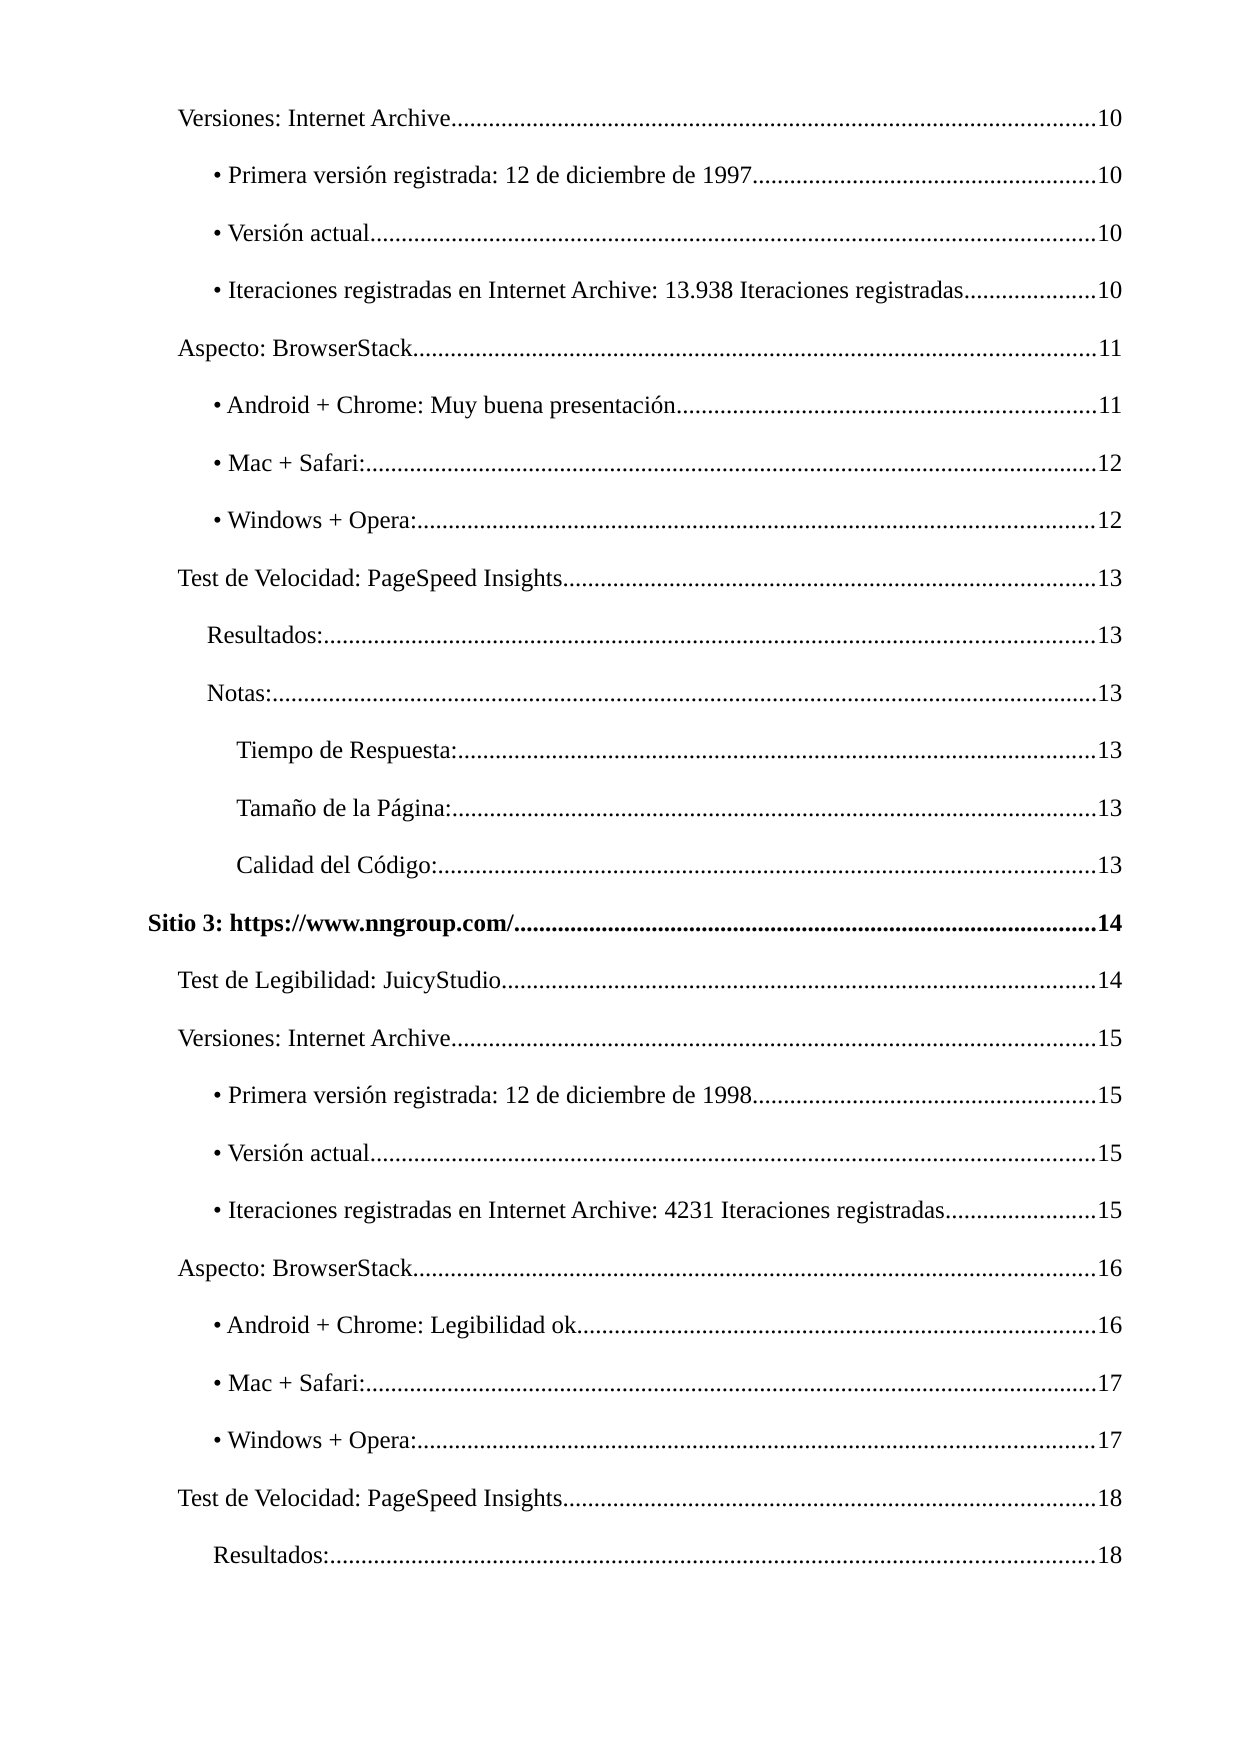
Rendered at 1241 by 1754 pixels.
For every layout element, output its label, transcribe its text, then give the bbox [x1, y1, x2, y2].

text • Android + Chrome: Legibilidad ok 16 [207, 1311, 1122, 1339]
text • Versión actual 10 [207, 218, 1122, 247]
text Test de Velocidad: PageSpeed Insights 13 [177, 563, 1122, 592]
text • Mac + Safari: 12 [207, 448, 1122, 477]
text • Windows + Opera: 17 [207, 1426, 1122, 1454]
text Notas: 13 [207, 678, 1122, 707]
text Tamaño de la Página: 13 [236, 793, 1122, 822]
text Versiones: Internet Archive 10 [177, 103, 1122, 132]
text Resultados: 18 [207, 1541, 1122, 1569]
text • Windows + Opera: 12 [207, 506, 1122, 534]
text Test de Legibilidad: JuicyStudio 14 [177, 966, 1122, 994]
text Resultados: 13 [207, 621, 1122, 649]
text Versiones: Internet Archive 15 [177, 1023, 1122, 1052]
text • Primera versión registrada: 12 de diciembre de 1997 10 [207, 161, 1122, 189]
text Aspecto: BrowserStack 11 [177, 333, 1122, 362]
text • Mac + Safari: 17 [207, 1368, 1122, 1397]
text • Primera versión registrada: 12 de diciembre de 1998 15 [207, 1081, 1122, 1109]
text Calidad del Código: 13 [236, 851, 1122, 879]
text Tiempo de Respuesta: 13 [236, 736, 1122, 764]
text Test de Velocidad: PageSpeed Insights 18 [177, 1483, 1122, 1512]
text • Iteraciones registradas en Internet Archive: 4231 Iteraciones registradas 15 [207, 1196, 1122, 1224]
text Sitio 3: https://www.nngroup.com/ 14 [148, 908, 1122, 937]
text • Versión actual 15 [207, 1138, 1122, 1167]
text • Android + Chrome: Muy buena presentación 11 [207, 391, 1122, 419]
text • Iteraciones registradas en Internet Archive: 13.938 Iteraciones registradas 10 [207, 276, 1122, 304]
text Aspecto: BrowserStack 16 [177, 1253, 1122, 1282]
